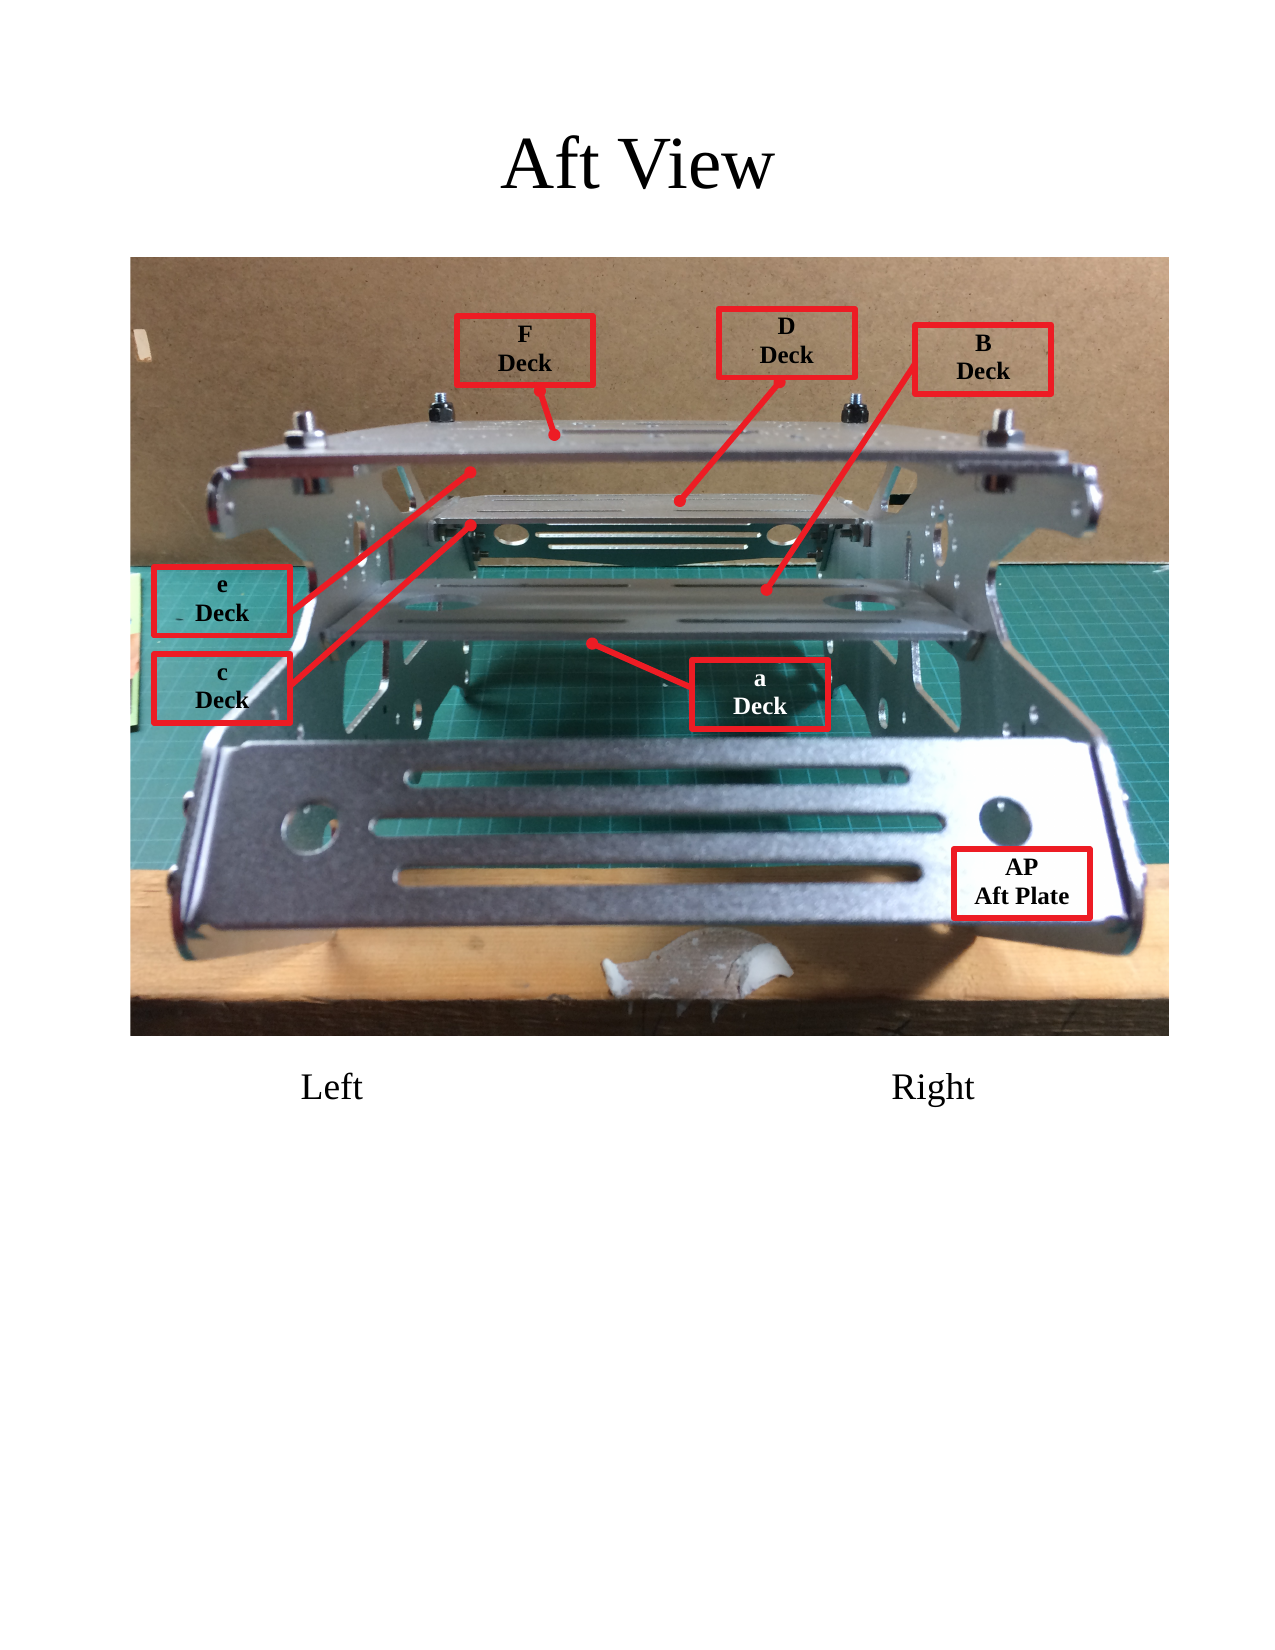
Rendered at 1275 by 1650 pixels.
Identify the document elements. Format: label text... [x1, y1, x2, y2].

picture [130, 257, 1169, 1036]
text Aft View [118, 118, 1157, 204]
text Left Right [118, 1065, 1157, 1108]
